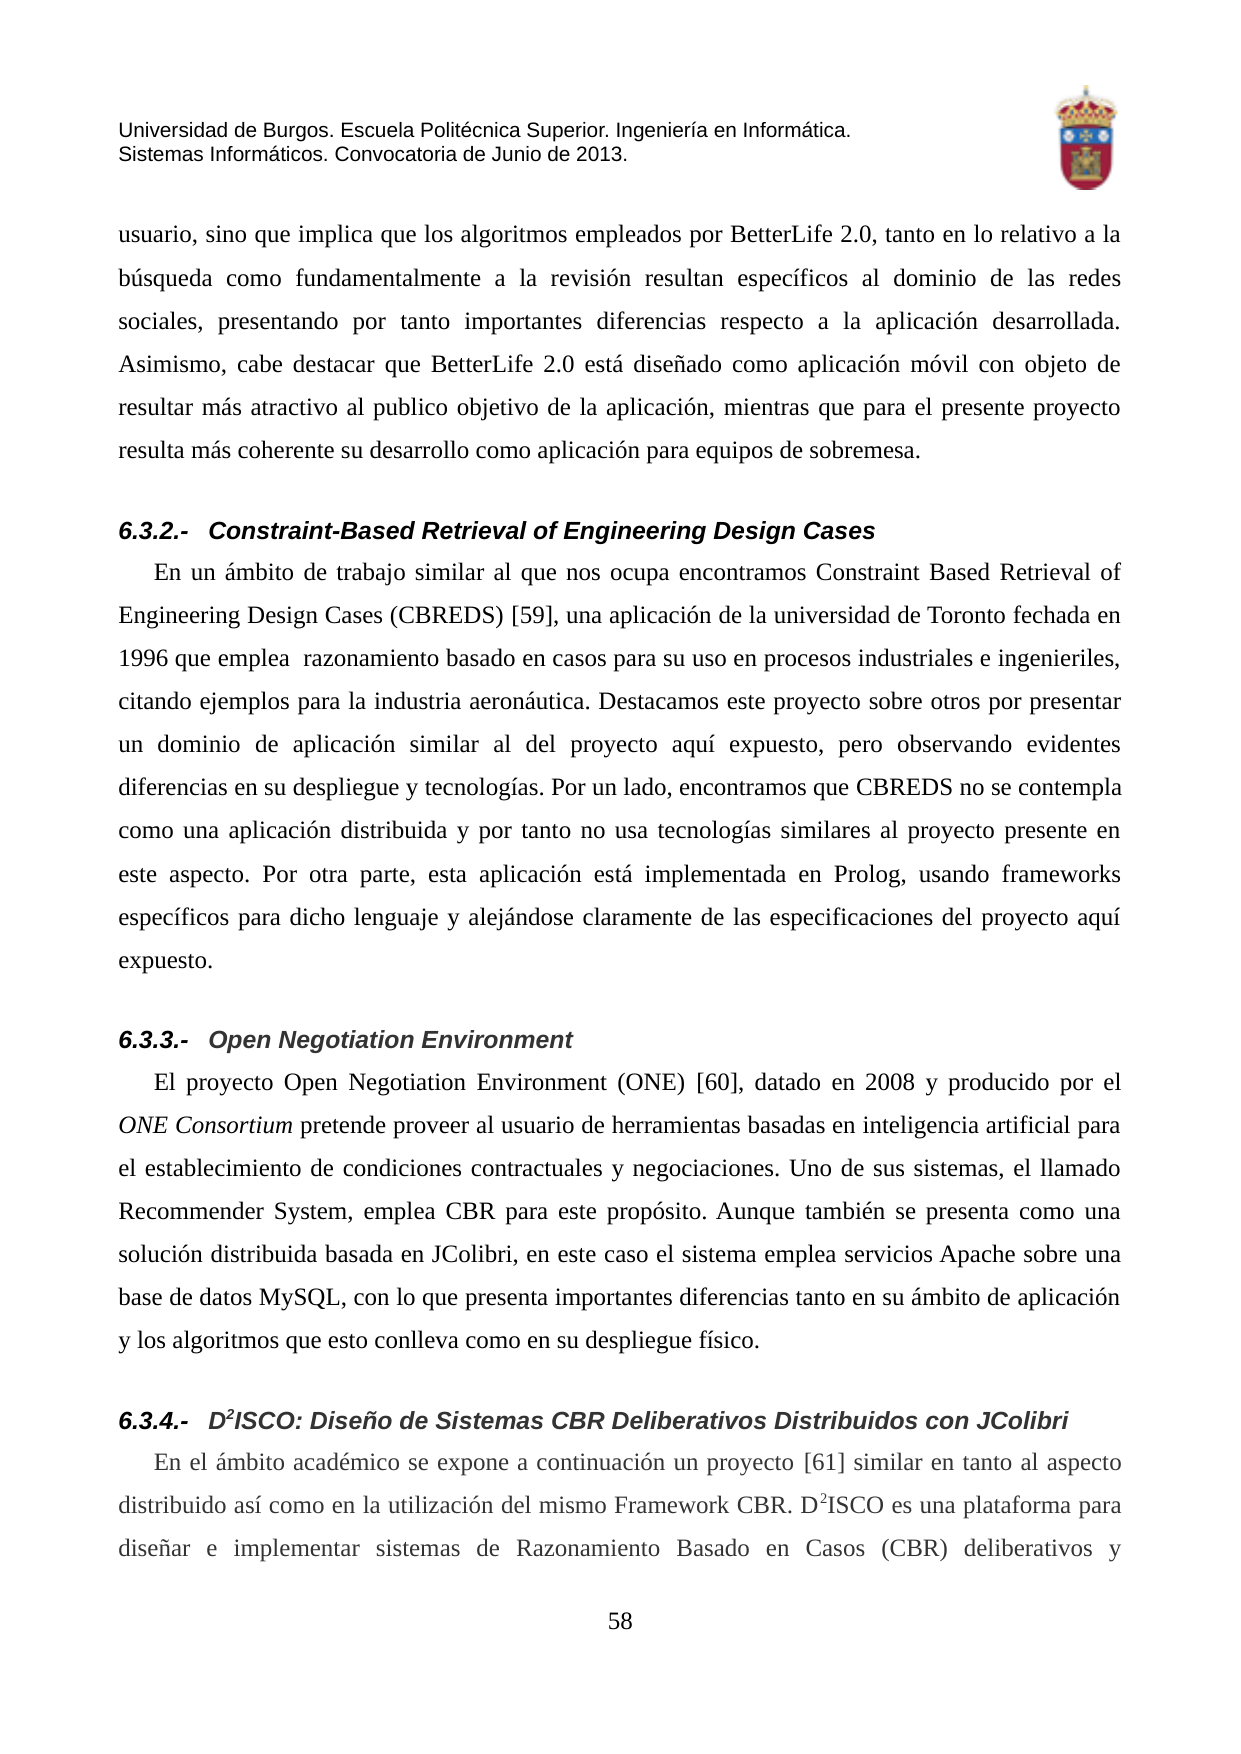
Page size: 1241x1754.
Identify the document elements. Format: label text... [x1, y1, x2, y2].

subtitle D2ISCO: Diseño de Sistemas CBR Deliberativos Distribuidos con JColibri [118, 1406, 1122, 1434]
subtitle Open Negotiation Environment [118, 1026, 1122, 1054]
subtitle Constraint-Based Retrieval of Engineering Design Cases [118, 516, 1122, 544]
picture [1053, 85, 1120, 190]
text En el ámbito académico se expone a continuación un proyecto [61] similar en tanto al aspecto distribuido así como en la utilización del mismo Framework CBR. D2ISCO es una plataforma para diseñar e implementar sistemas de Razonamiento Basado en Casos (CBR) deliberativos y [118, 1447, 1122, 1562]
text El proyecto Open Negotiation Environment (ONE) [60], datado en 2008 y producido por el ONE Consortium pretende proveer al usuario de herramientas basadas en inteligencia artificial para el establecimiento de condiciones contractuales y negociaciones. Uno de sus sistemas, el llamado Recommender System, emplea CBR para este propósito. Aunque también se presenta como una solución distribuida basada en JColibri, en este caso el sistema emplea servicios Apache sobre una base de datos MySQL, con lo que presenta importantes diferencias tanto en su ámbito de aplicación y los algoritmos que esto conlleva como en su despliegue físico. [118, 1067, 1122, 1354]
text usuario, sino que implica que los algoritmos empleados por BetterLife 2.0, tanto en lo relativo a la búsqueda como fundamentalmente a la revisión resultan específicos al dominio de las redes sociales, presentando por tanto importantes diferencias respecto a la aplicación desarrollada. Asimismo, cabe destacar que BetterLife 2.0 está diseñado como aplicación móvil con objeto de resultar más atractivo al publico objetivo de la aplicación, mientras que para el presente proyecto resulta más coherente su desarrollo como aplicación para equipos de sobremesa. [118, 219, 1122, 464]
text En un ámbito de trabajo similar al que nos ocupa encontramos Constraint Based Retrieval of Engineering Design Cases (CBREDS) [59], una aplicación de la universidad de Toronto fechada en 1996 que emplea razonamiento basado en casos para su uso en procesos industriales e ingenieriles, citando ejemplos para la industria aeronáutica. Destacamos este proyecto sobre otros por presentar un dominio de aplicación similar al del proyecto aquí expuesto, pero observando evidentes diferencias en su despliegue y tecnologías. Por un lado, encontramos que CBREDS no se contempla como una aplicación distribuida y por tanto no usa tecnologías similares al proyecto presente en este aspecto. Por otra parte, esta aplicación está implementada en Prolog, usando frameworks específicos para dicho lenguaje y alejándose claramente de las especificaciones del proyecto aquí expuesto. [118, 557, 1122, 974]
